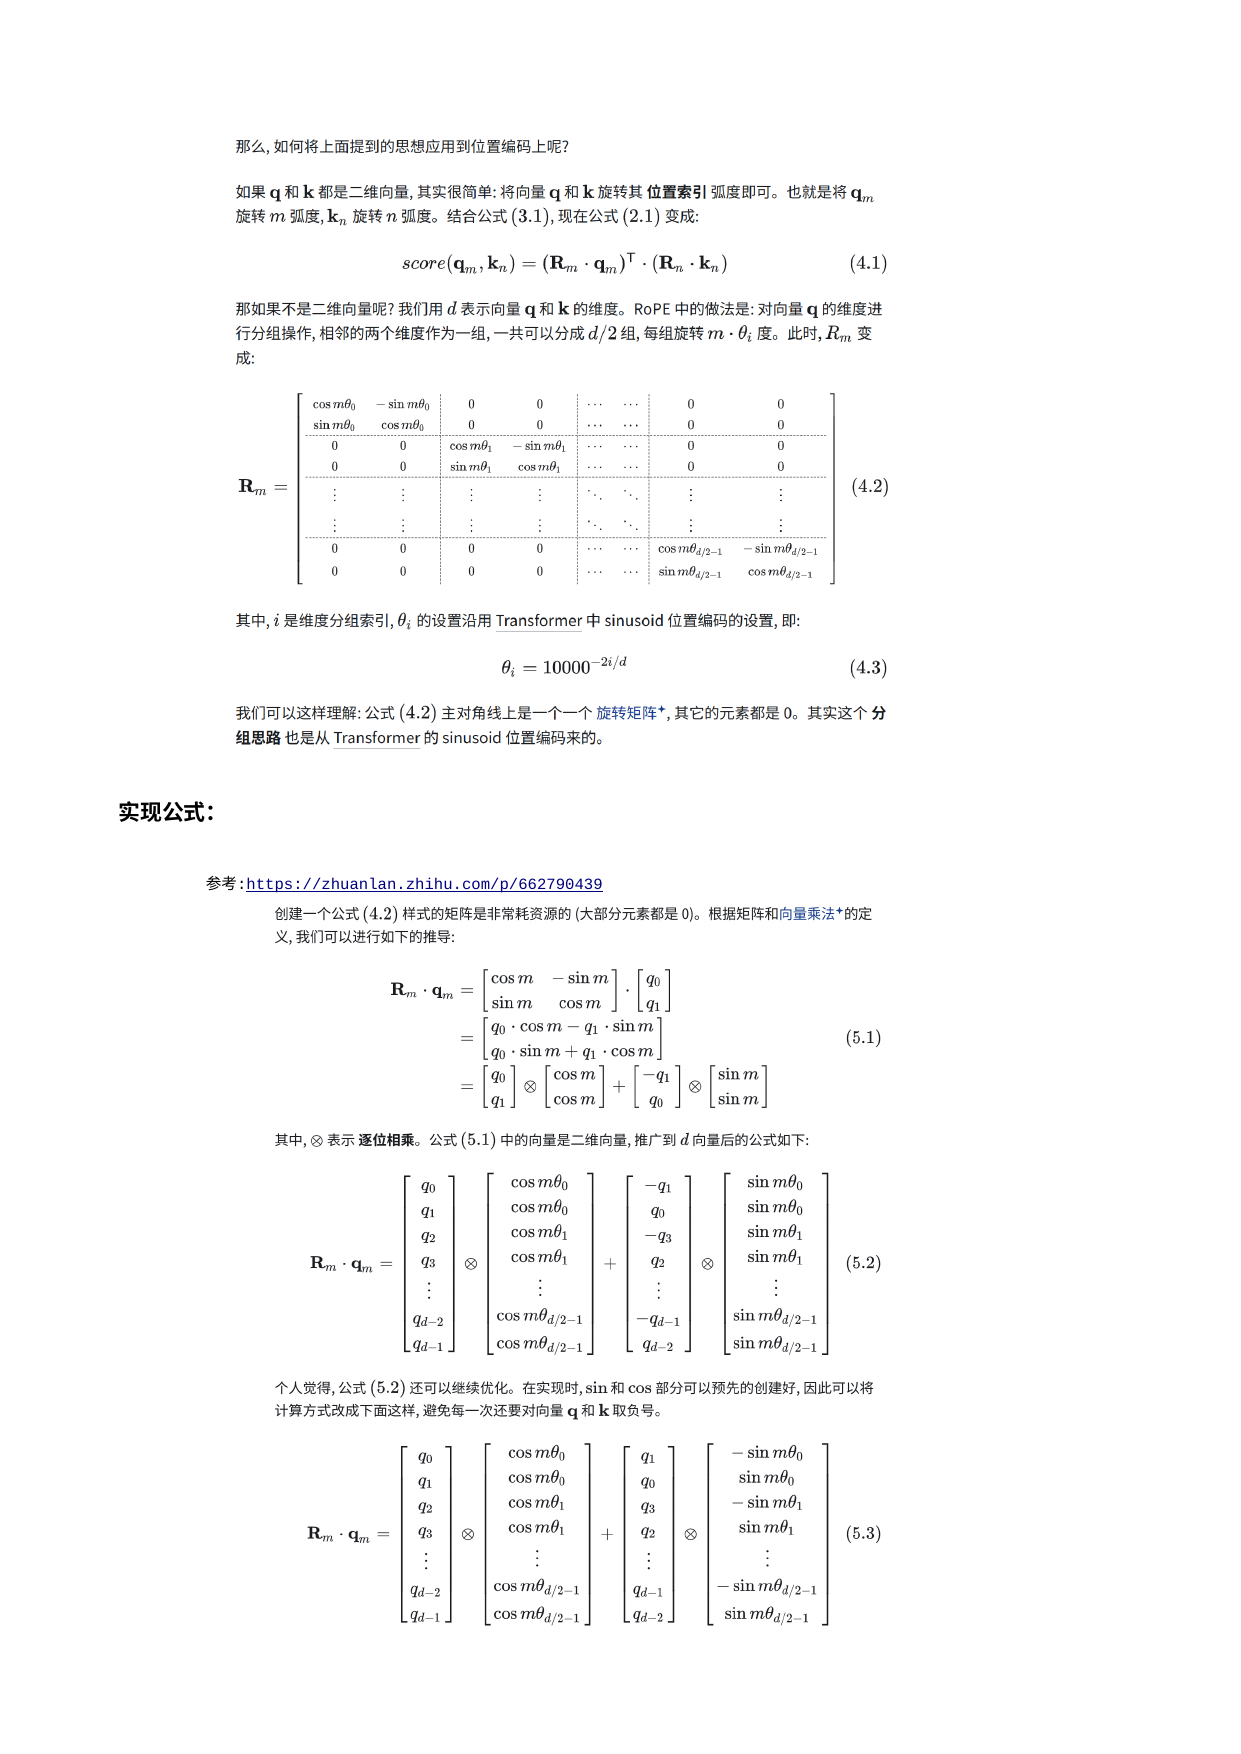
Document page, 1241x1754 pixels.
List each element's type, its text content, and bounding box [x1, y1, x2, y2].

picture [230, 136, 918, 753]
text 参考:https://zhuanlan.zhihu.com/p/662790439 [118, 876, 1122, 894]
text 实现公式： [118, 802, 1122, 827]
picture [263, 898, 908, 1632]
